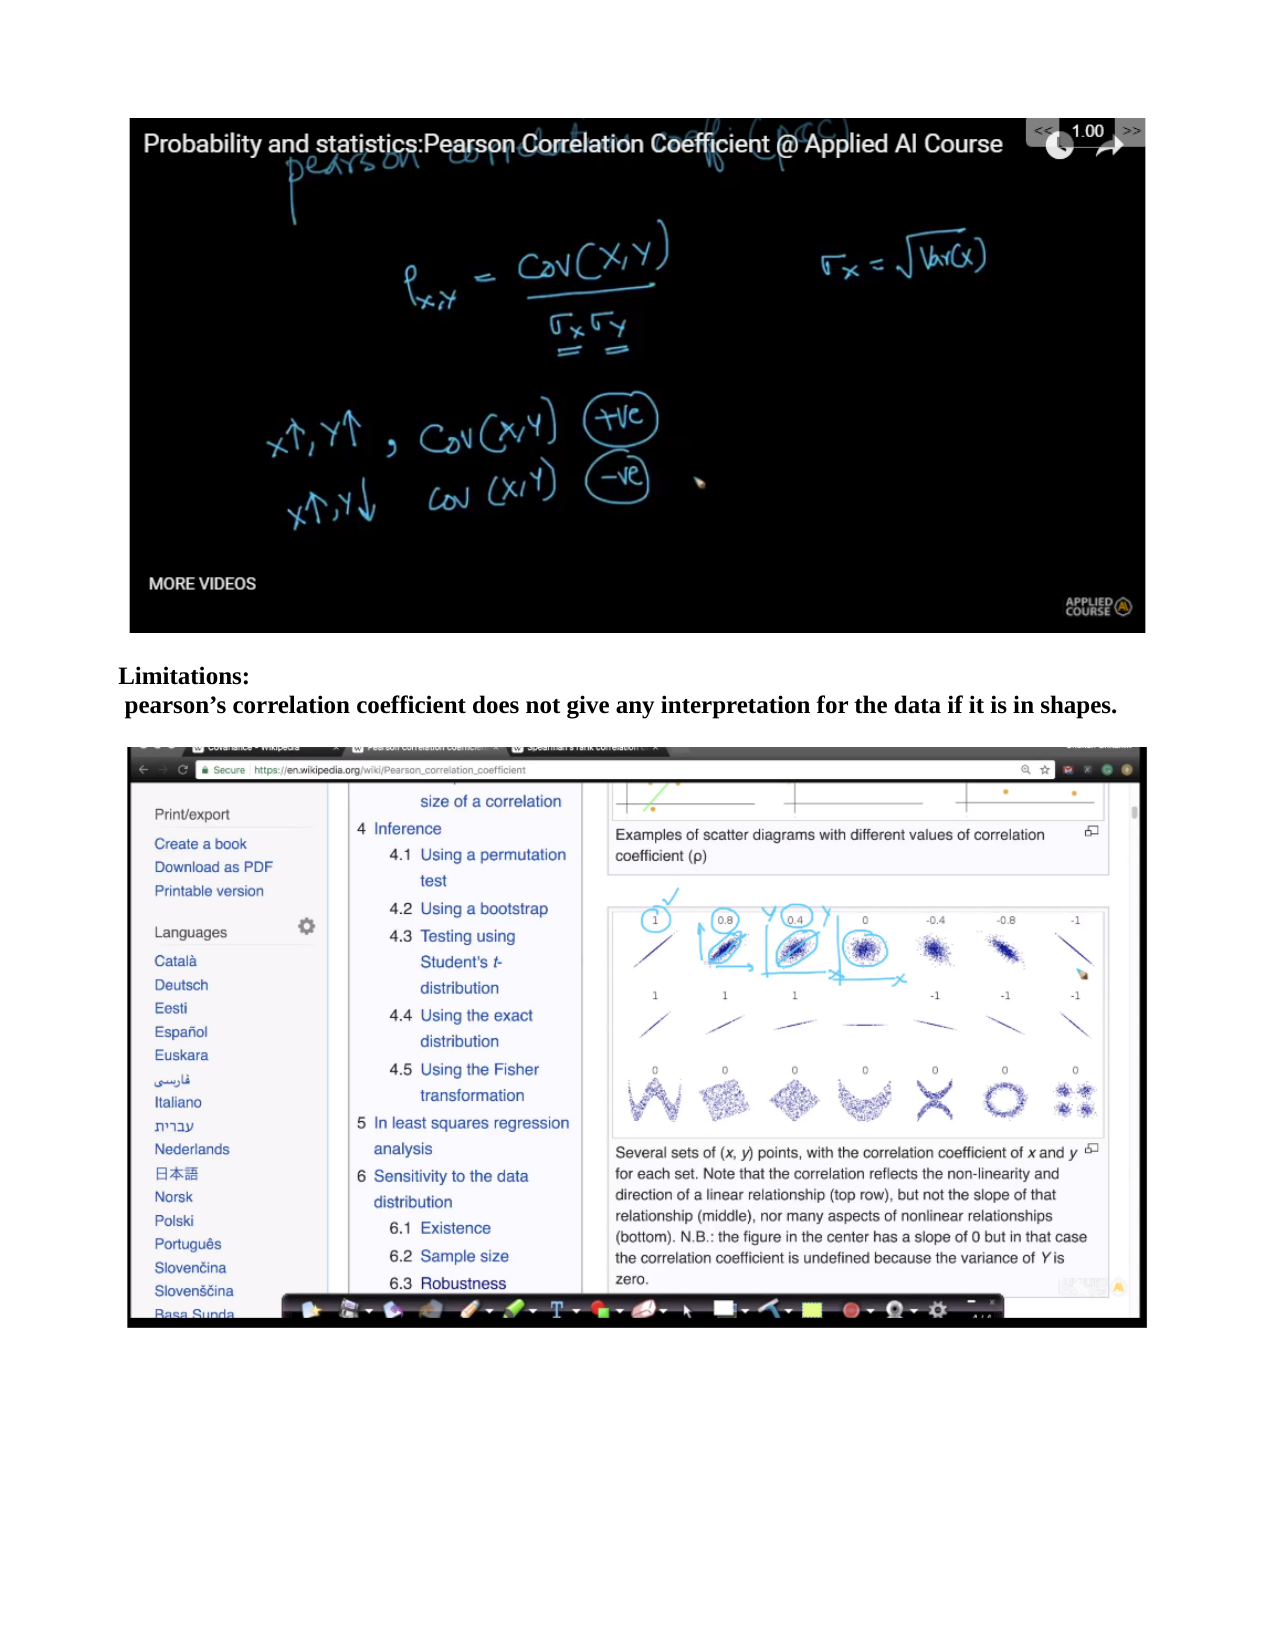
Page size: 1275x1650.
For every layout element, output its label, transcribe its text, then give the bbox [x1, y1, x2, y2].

picture [129, 118, 1146, 633]
text pearson’s correlation coefficient does not give any interpretation for the data if it is in shapes. [118, 690, 1157, 718]
picture [127, 747, 1148, 1329]
text Limitations: [118, 661, 1157, 690]
